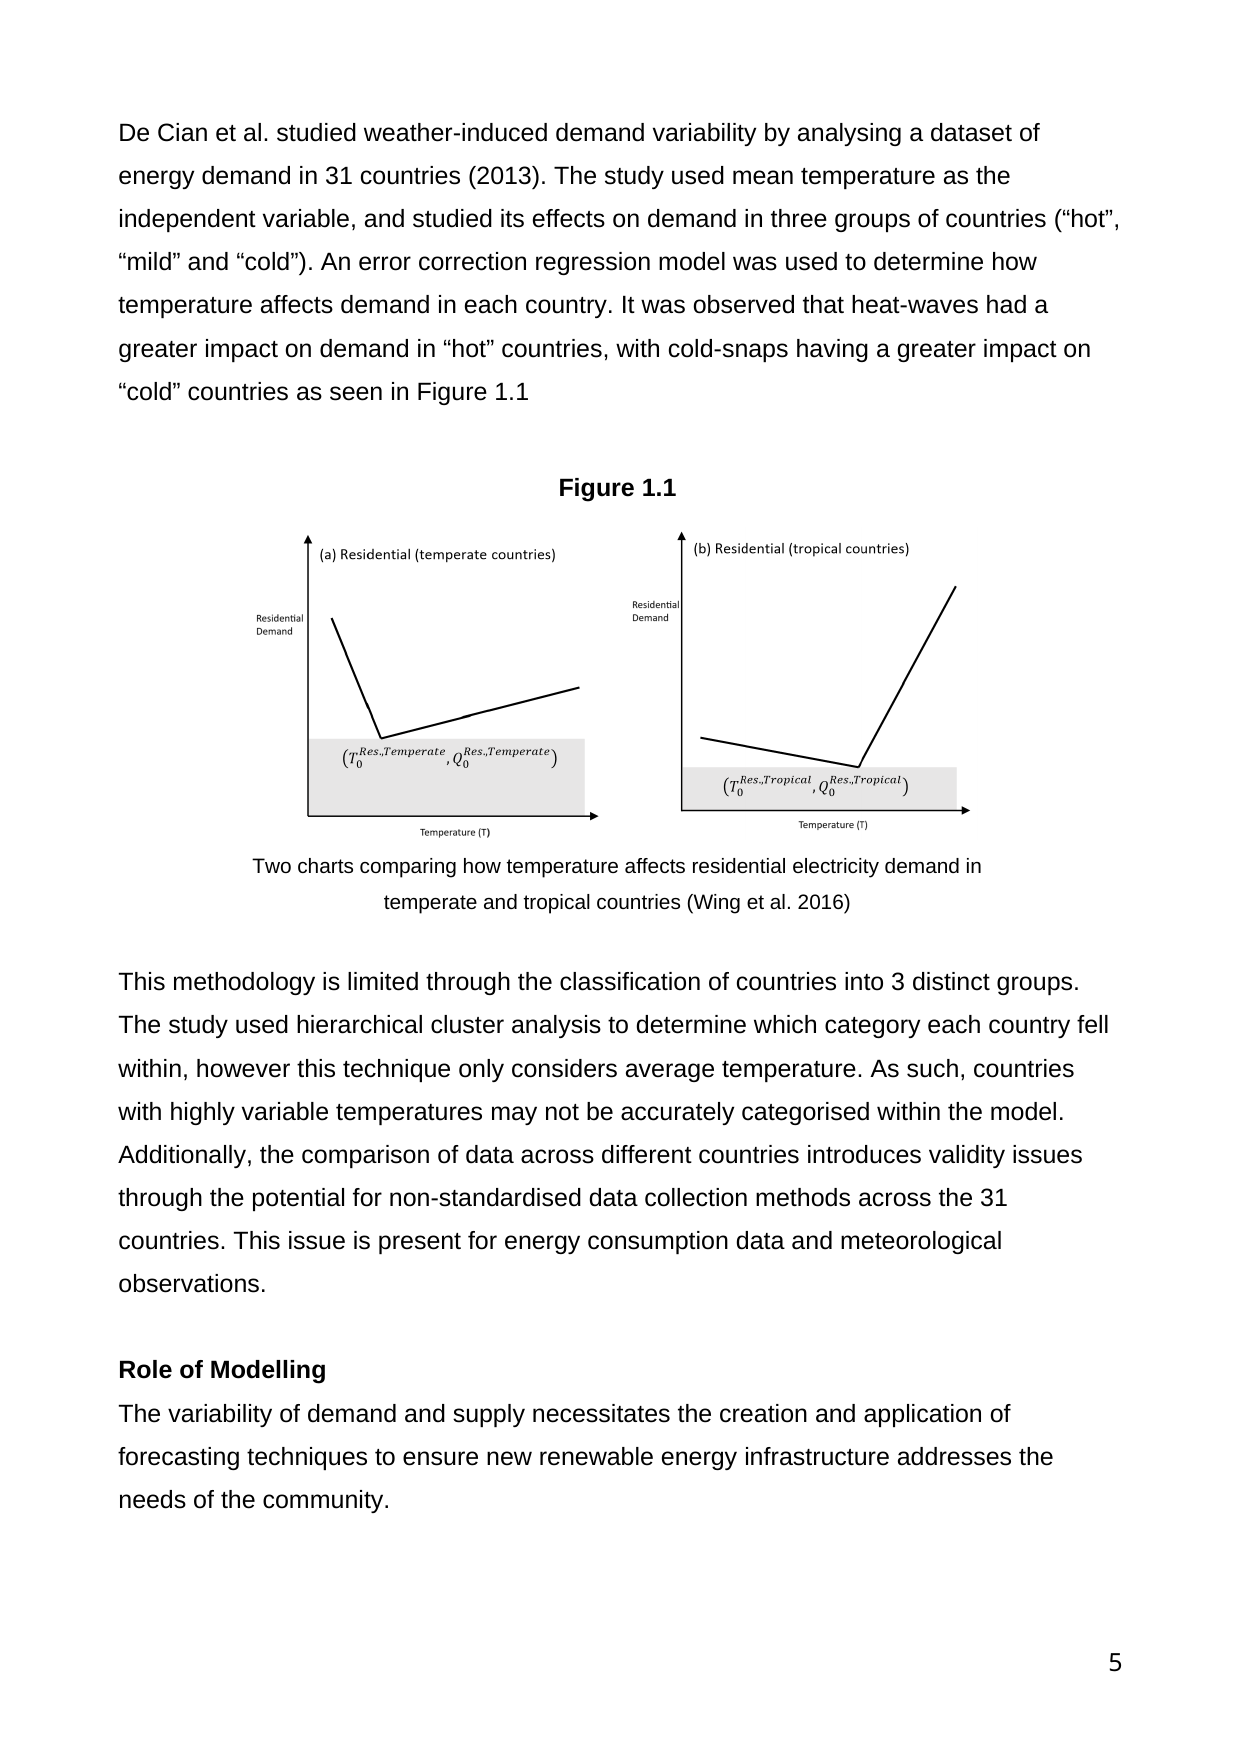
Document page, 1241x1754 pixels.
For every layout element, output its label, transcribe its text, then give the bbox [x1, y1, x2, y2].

text This methodology is limited through the classification of countries into 3 distinct groups. The study used hierarchical cluster analysis to determine which category each country fell within, however this technique only considers average temperature. As such, countries with highly variable temperatures may not be accurately categorised within the model. Additionally, the comparison of data across different countries introduces validity issues through the potential for non-standardised data collection methods across the 31 countries. This issue is present for energy consumption data and meteorological observations. [118, 967, 1122, 1298]
picture [247, 527, 609, 844]
picture [629, 527, 978, 840]
subtitle Role of Modelling [118, 1355, 1122, 1384]
table_header Figure 1.1 [231, 463, 1004, 517]
text The variability of demand and supply necessitates the creation and application of forecasting techniques to ensure new renewable energy infrastructure addresses the needs of the community. [118, 1398, 1122, 1513]
table_header [619, 517, 1004, 854]
text De Cian et al. studied weather-induced demand variability by analysing a dataset of energy demand in 31 countries (2013). The study used mean temperature as the independent variable, and studied its effects on demand in three groups of countries (“hot”, “mild” and “cold”). An error correction regression model was used to determine how temperature affects demand in each country. It was observed that heat-waves had a greater impact on demand in “hot” countries, with cold-snaps having a greater impact on “cold” countries as seen in Figure 1.1 [118, 118, 1122, 406]
table_header Two charts comparing how temperature affects residential electricity demand in temperate and tropical countries (Wing et al. 2016) [231, 854, 1004, 924]
table_header [231, 517, 619, 854]
